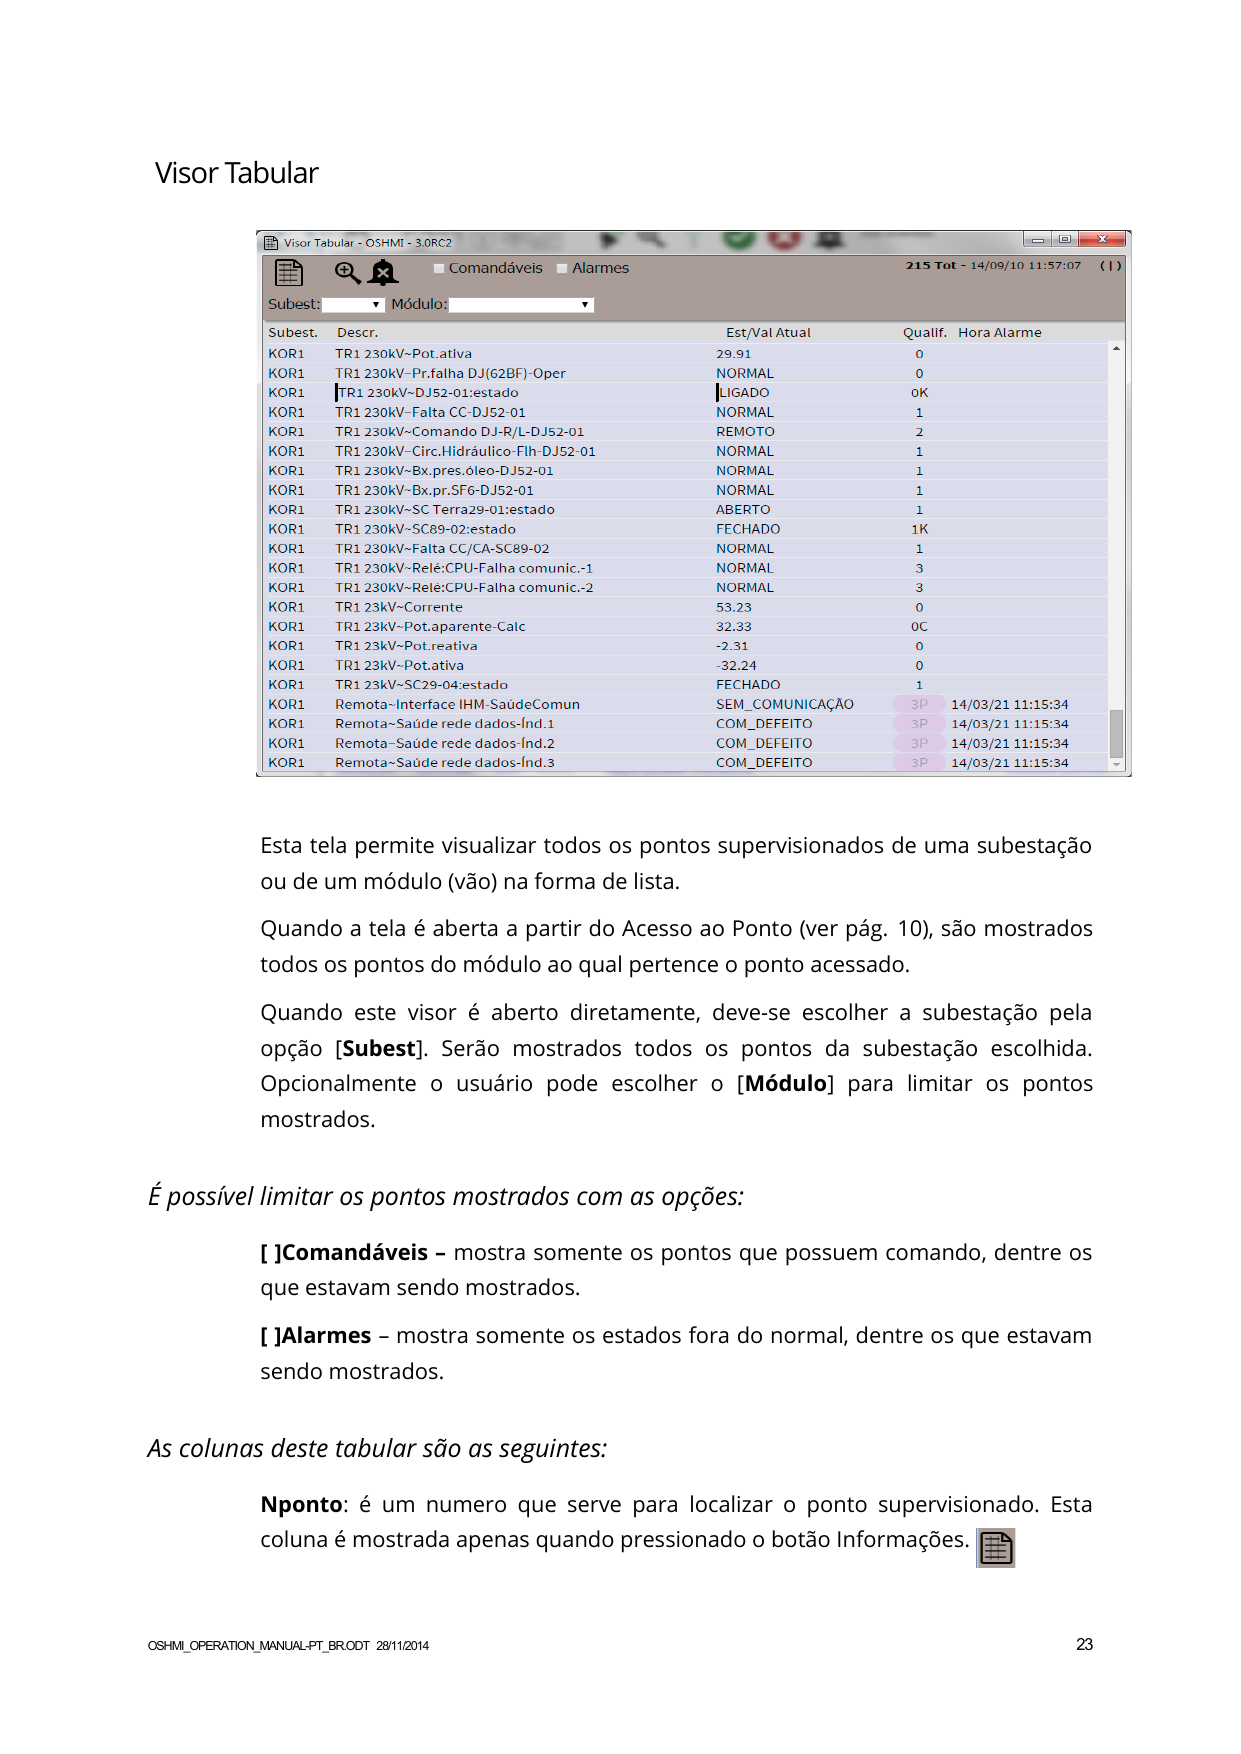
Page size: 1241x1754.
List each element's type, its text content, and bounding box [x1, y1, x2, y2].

text [ ]Alarmes – mostra somente os estados fora do normal, dentre os que estavam sendo mostrados. [260, 1320, 1093, 1386]
text Nponto: é um numero que serve para localizar o ponto supervisionado. Esta coluna é mostrada apenas quando pressionado o botão Informações. [260, 1488, 1093, 1567]
subtitle Visor Tabular [149, 146, 1093, 211]
text [ ]Comandáveis – mostra somente os pontos que possuem comando, dentre os que estavam sendo mostrados. [260, 1237, 1093, 1302]
text Esta tela permite visualizar todos os pontos supervisionados de uma subestação ou de um módulo (vão) na forma de lista. [260, 830, 1093, 895]
picture [256, 230, 1132, 777]
text Quando a tela é aberta a partir do Acesso ao Ponto (ver pág. 10), são mostrados todos os pontos do módulo ao qual pertence o ponto acessado. [260, 913, 1093, 979]
text Quando este visor é aberto diretamente, deve-se escolher a subestação pela opção [Subest]. Serão mostrados todos os pontos da subestação escolhida. Opcionalmente o usuário pode escolher o [Módulo] para limitar os pontos mostrados. [260, 997, 1093, 1134]
subtitle As colunas deste tabular são as seguintes: [148, 1431, 1093, 1464]
subtitle É possível limitar os pontos mostrados com as opções: [148, 1179, 1093, 1213]
picture [976, 1528, 1016, 1568]
